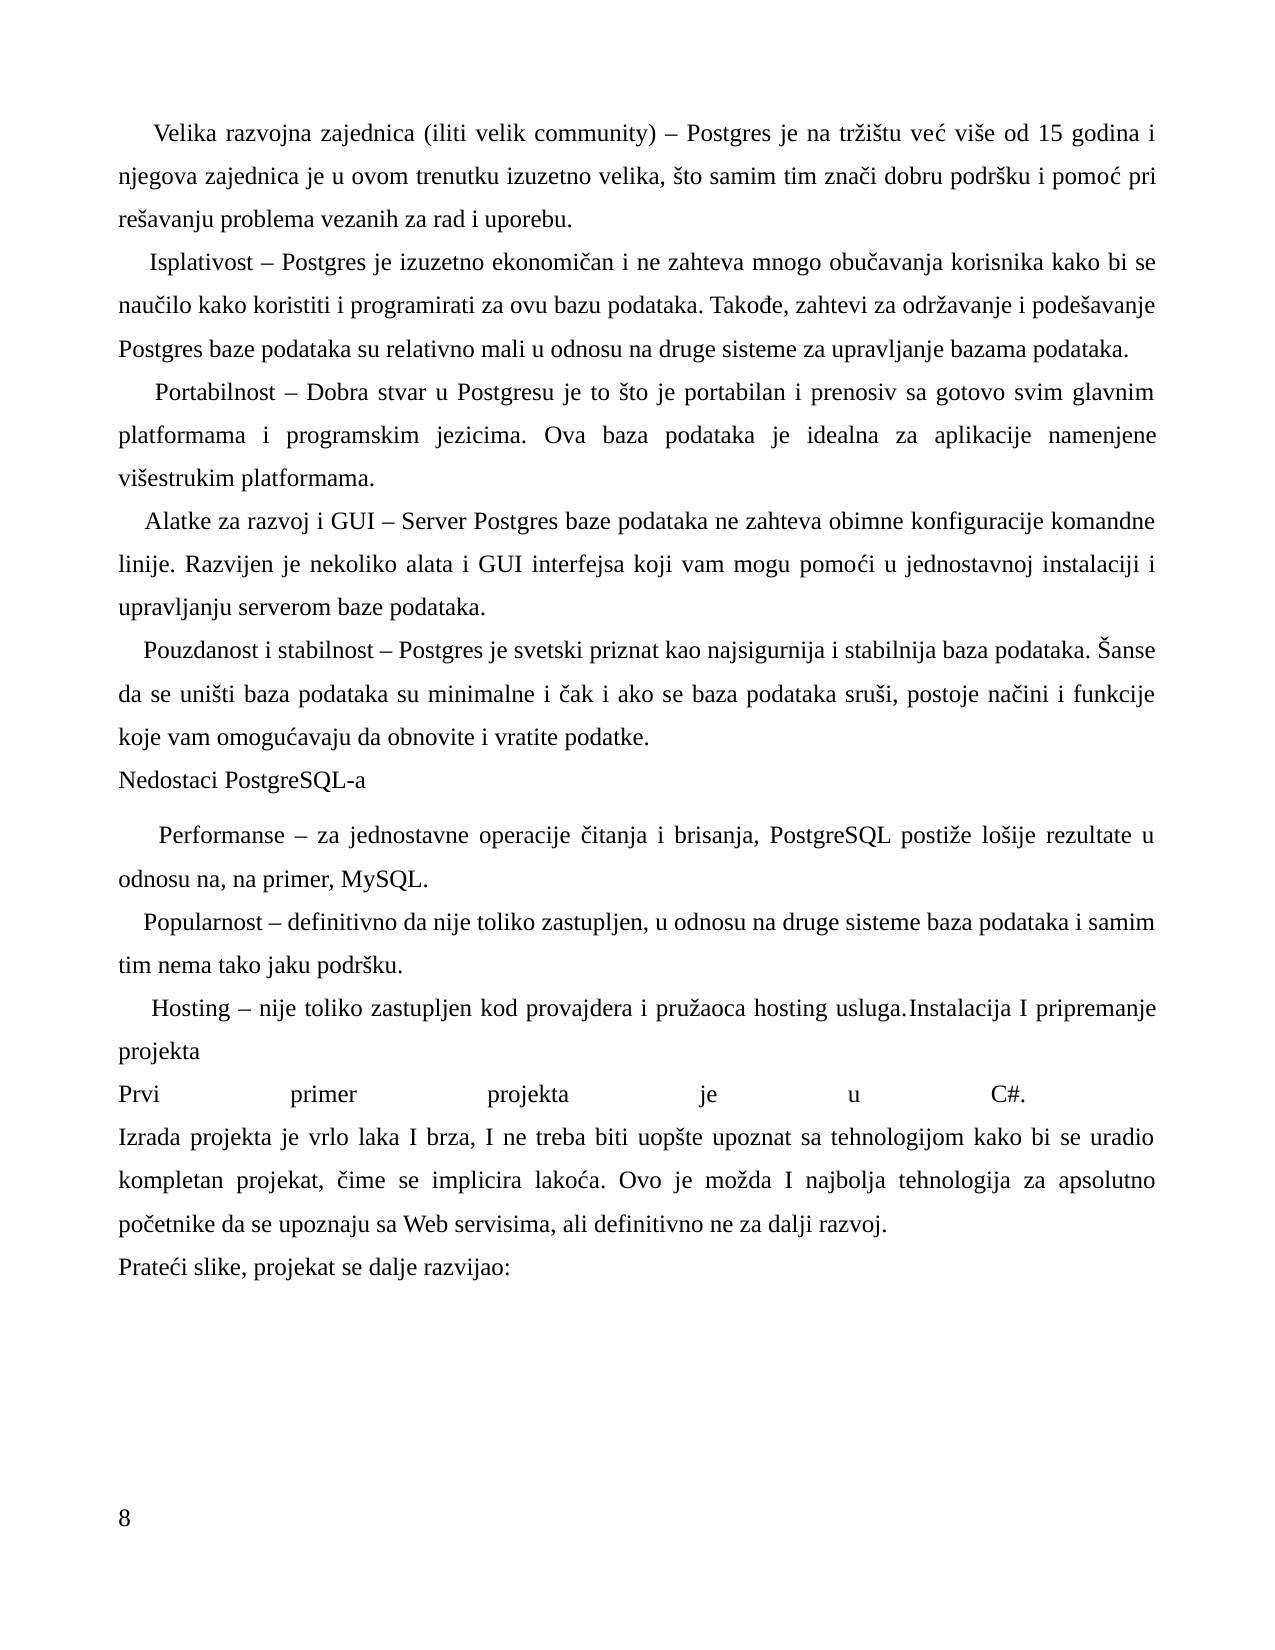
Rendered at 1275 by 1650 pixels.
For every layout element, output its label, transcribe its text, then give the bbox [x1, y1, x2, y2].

text Isplativost – Postgres je izuzetno ekonomičan i ne zahteva mnogo obučavanja korisnika kako bi se naučilo kako koristiti i programirati za ovu bazu podataka. Takođe, zahtevi za održavanje i podešavanje Postgres baze podataka su relativno mali u odnosu na druge sisteme za upravljanje bazama podataka. [118, 247, 1157, 362]
text Performanse – za jednostavne operacije čitanja i brisanja, PostgreSQL postiže lošije rezultate u odnosu na, na primer, MySQL. [118, 821, 1157, 892]
text Portabilnost – Dobra stvar u Postgresu je to što je portabilan i prenosiv sa gotovo svim glavnim platformama i programskim jezicima. Ova baza podataka je idealna za aplikacije namenjene višestrukim platformama. [118, 377, 1157, 492]
text Prvi primer projekta je u C#. Izrada projekta je vrlo laka I brza, I ne treba biti uopšte upoznat sa tehnologijom kako bi se uradio kompletan projekat, čime se implicira lakoća. Ovo je možda I najbolja tehnologija za apsolutno početnike da se upoznaju sa Web servisima, ali definitivno ne za dalji razvoj. [118, 1079, 1157, 1237]
text Popularnost – definitivno da nije toliko zastupljen, u odnosu na druge sisteme baza podataka i samim tim nema tako jaku podršku. [118, 907, 1157, 979]
text Hosting – nije toliko zastupljen kod provajdera i pružaoca hosting usluga.Instalacija I pripremanje projekta [118, 993, 1157, 1065]
subtitle Nedostaci PostgreSQL-a [118, 765, 1157, 794]
text Prateći slike, projekat se dalje razvijao: [118, 1252, 1157, 1281]
text Pouzdanost i stabilnost – Postgres je svetski priznat kao najsigurnija i stabilnija baza podataka. Šanse da se uništi baza podataka su minimalne i čak i ako se baza podataka sruši, postoje načini i funkcije koje vam omogućavaju da obnovite i vratite podatke. [118, 636, 1157, 751]
text Velika razvojna zajednica (iliti velik community) – Postgres je na tržištu već više od 15 godina i njegova zajednica je u ovom trenutku izuzetno velika, što samim tim znači dobru podršku i pomoć pri rešavanju problema vezanih za rad i uporebu. [118, 118, 1157, 233]
text Alatke za razvoj i GUI – Server Postgres baze podataka ne zahteva obimne konfiguracije komandne linije. Razvijen je nekoliko alata i GUI interfejsa koji vam mogu pomoći u jednostavnoj instalaciji i upravljanju serverom baze podataka. [118, 506, 1157, 621]
